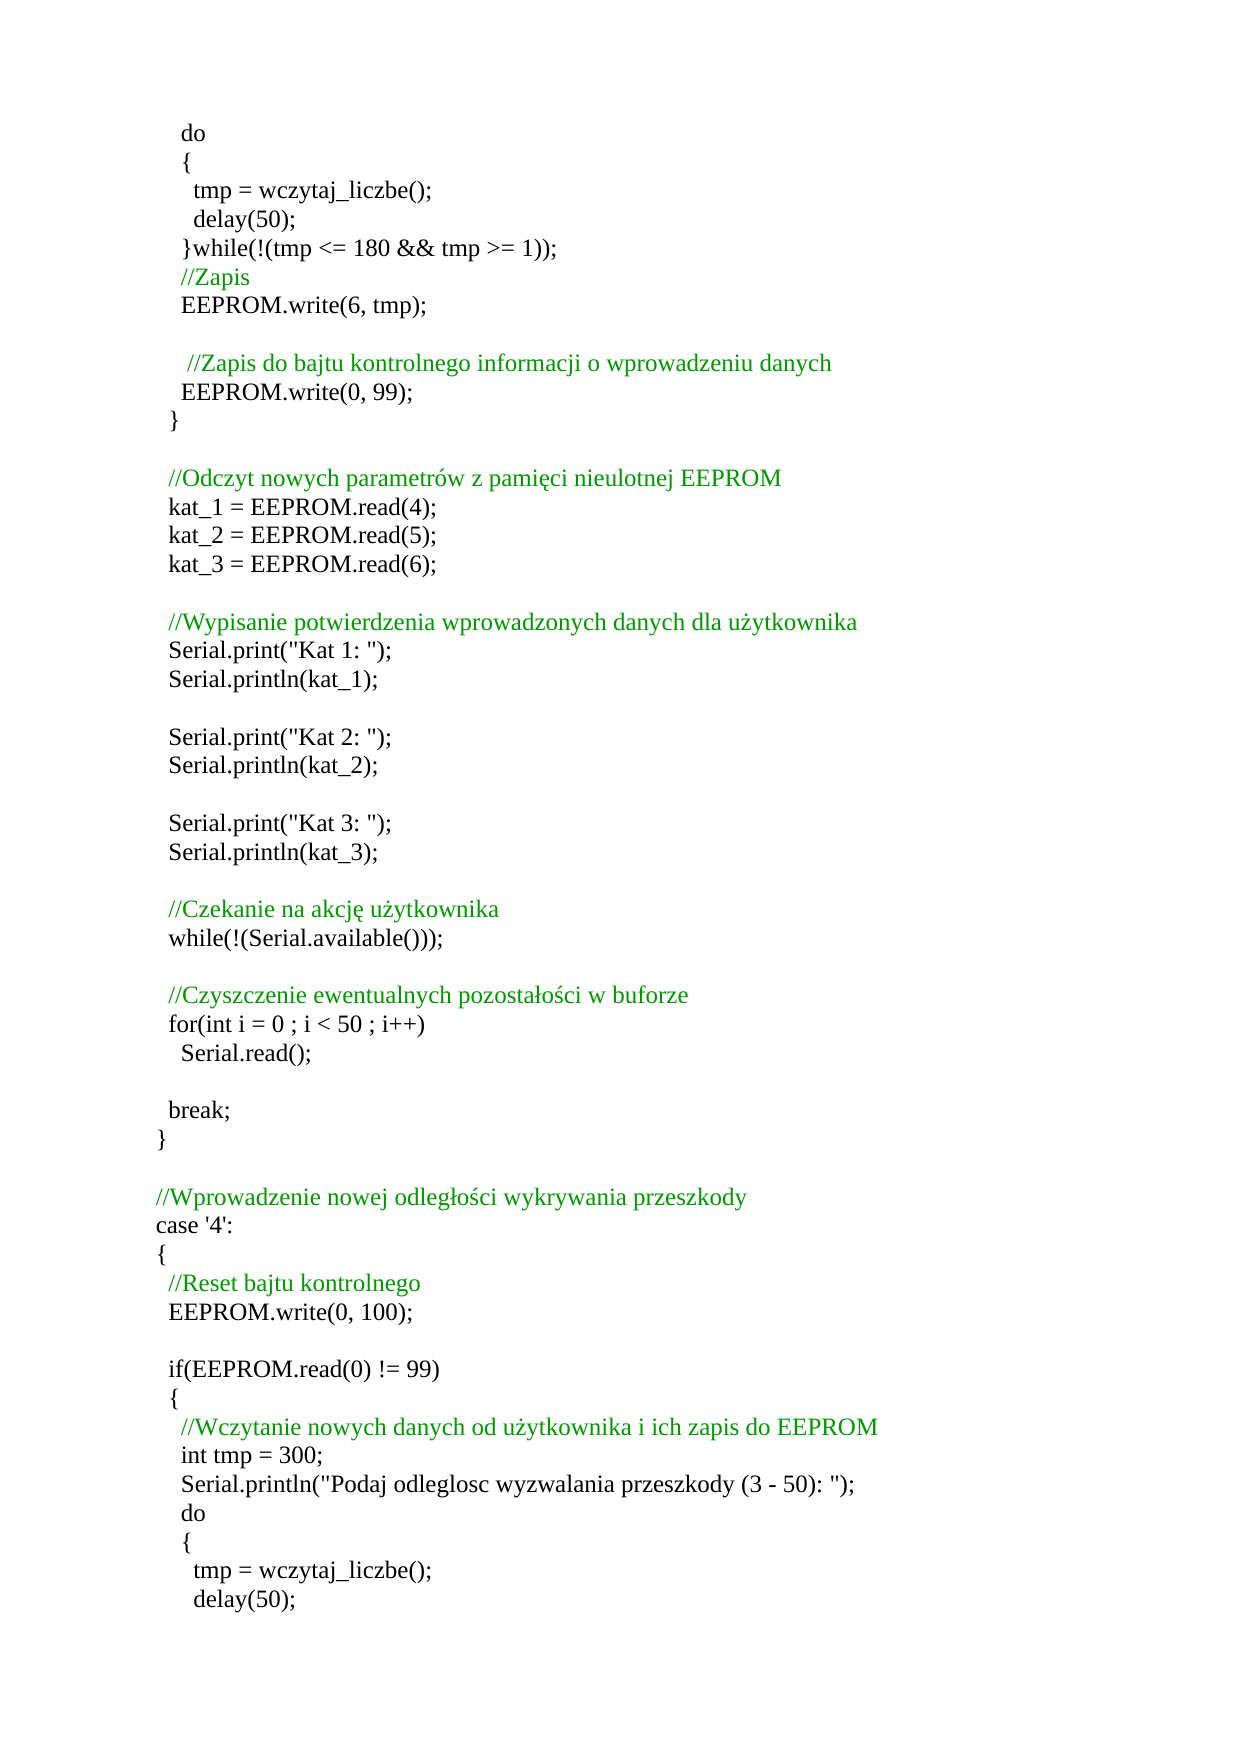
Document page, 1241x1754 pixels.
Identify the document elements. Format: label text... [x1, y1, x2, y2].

text } [118, 406, 1122, 434]
text Serial.println("Podaj odleglosc wyzwalania przeszkody (3 - 50): "); [118, 1469, 1122, 1498]
text kat_3 = EEPROM.read(6); [118, 549, 1122, 578]
text Serial.print("Kat 2: "); [118, 722, 1122, 751]
text //Czekanie na akcję użytkownika [118, 894, 1122, 923]
text Serial.print("Kat 1: "); [118, 636, 1122, 664]
text }while(!(tmp <= 180 && tmp >= 1)); [118, 233, 1122, 262]
text case '4': [118, 1211, 1122, 1239]
text //Wczytanie nowych danych od użytkownika i ich zapis do EEPROM [118, 1412, 1122, 1441]
text //Odczyt nowych parametrów z pamięci nieulotnej EEPROM [118, 463, 1122, 492]
text Serial.println(kat_3); [118, 837, 1122, 866]
text Serial.println(kat_2); [118, 751, 1122, 779]
text do [118, 1498, 1122, 1527]
text break; [118, 1096, 1122, 1124]
text //Wypisanie potwierdzenia wprowadzonych danych dla użytkownika [118, 607, 1122, 636]
text delay(50); [118, 204, 1122, 233]
text delay(50); [118, 1584, 1122, 1613]
text EEPROM.write(0, 99); [118, 377, 1122, 406]
text int tmp = 300; [118, 1441, 1122, 1469]
text EEPROM.write(0, 100); [118, 1297, 1122, 1326]
text Serial.read(); [118, 1038, 1122, 1067]
text { [118, 1239, 1122, 1268]
text EEPROM.write(6, tmp); [118, 291, 1122, 319]
text if(EEPROM.read(0) != 99) [118, 1354, 1122, 1383]
text //Czyszczenie ewentualnych pozostałości w buforze [118, 981, 1122, 1009]
text { [118, 147, 1122, 176]
text kat_1 = EEPROM.read(4); [118, 492, 1122, 521]
text //Zapis [118, 262, 1122, 291]
text tmp = wczytaj_liczbe(); [118, 1556, 1122, 1584]
text //Wprowadzenie nowej odległości wykrywania przeszkody [118, 1182, 1122, 1211]
text while(!(Serial.available())); [118, 923, 1122, 952]
text do [118, 118, 1122, 147]
text kat_2 = EEPROM.read(5); [118, 521, 1122, 549]
text } [118, 1124, 1122, 1153]
text { [118, 1383, 1122, 1412]
text Serial.print("Kat 3: "); [118, 808, 1122, 837]
text for(int i = 0 ; i < 50 ; i++) [118, 1009, 1122, 1038]
text //Reset bajtu kontrolnego [118, 1268, 1122, 1297]
text //Zapis do bajtu kontrolnego informacji o wprowadzeniu danych [118, 348, 1122, 377]
text tmp = wczytaj_liczbe(); [118, 176, 1122, 204]
text { [118, 1527, 1122, 1556]
text Serial.println(kat_1); [118, 664, 1122, 693]
